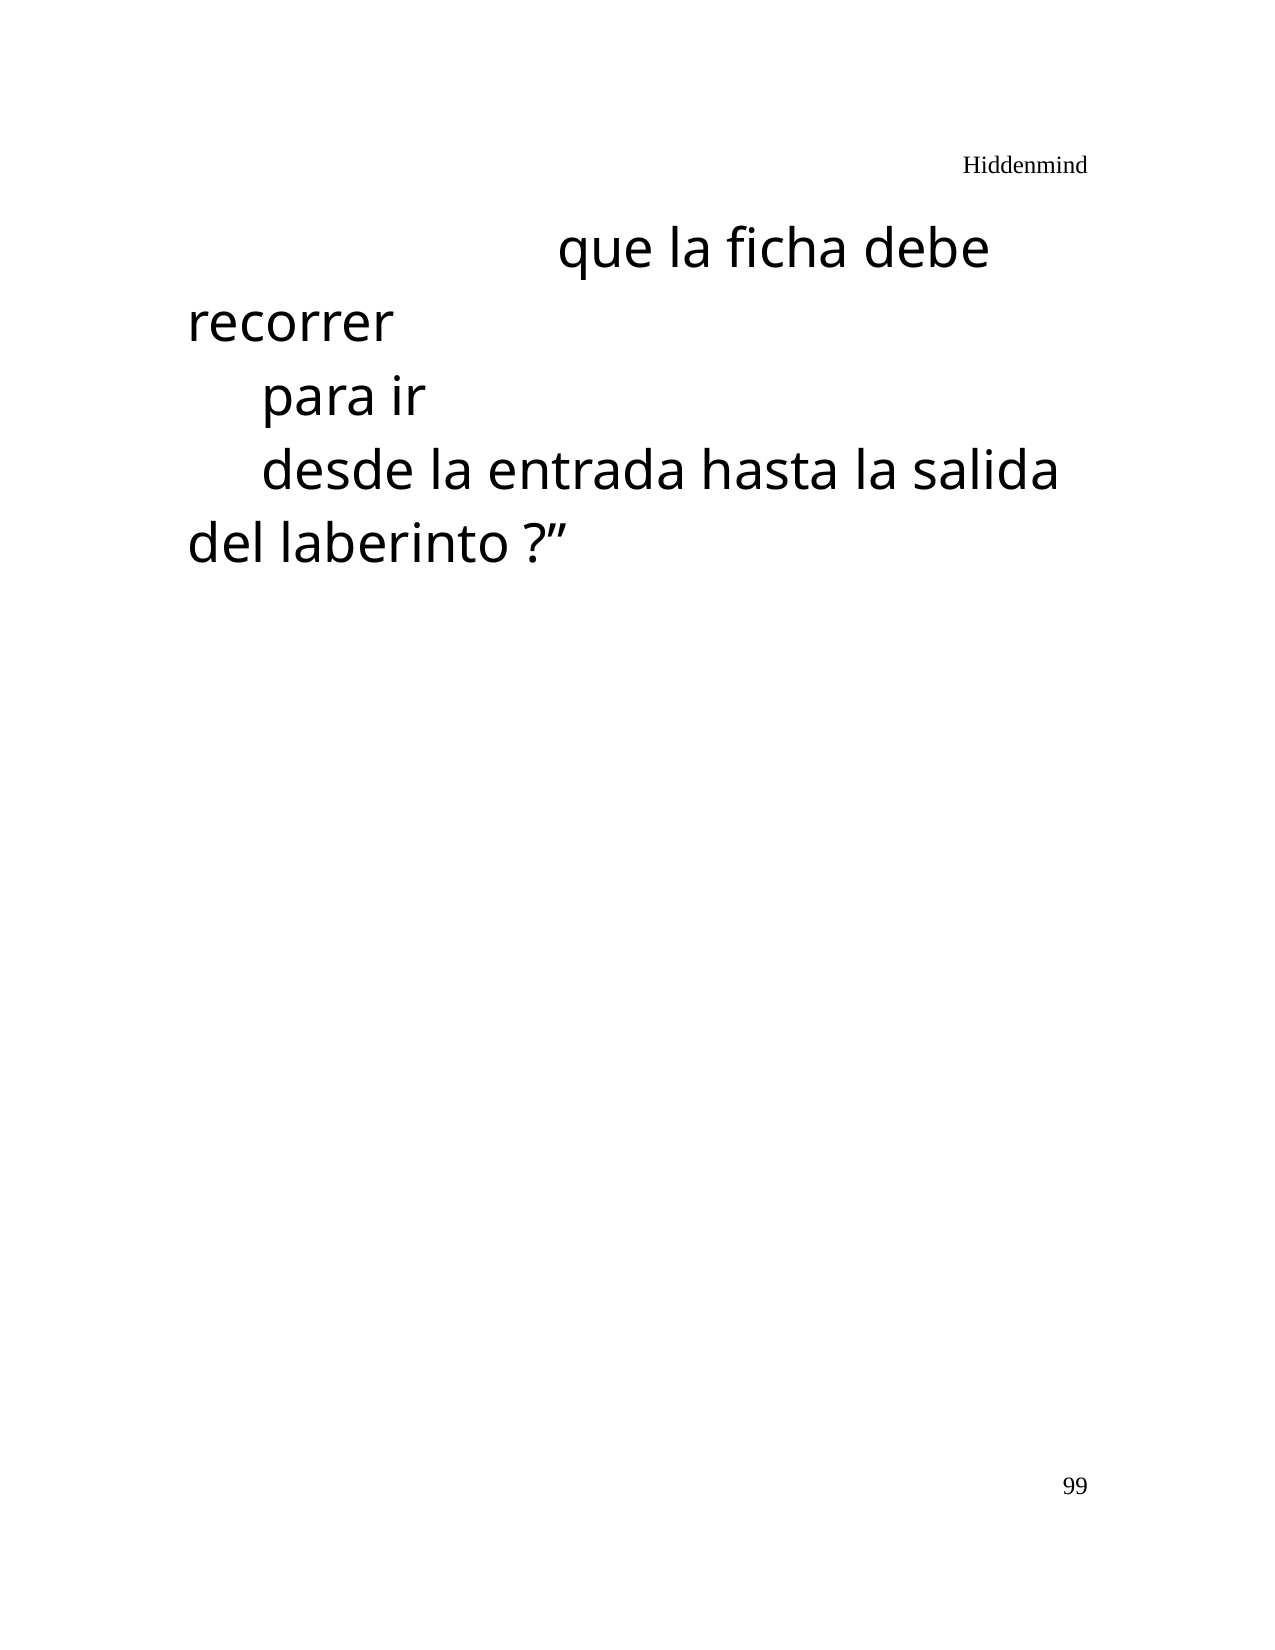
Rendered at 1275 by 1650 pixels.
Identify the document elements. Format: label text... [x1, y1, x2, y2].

text que la ficha debe recorrer [187, 210, 1087, 357]
text para ir [187, 357, 1087, 431]
text desde la entrada hasta la salida del laberinto ?” [187, 431, 1087, 579]
